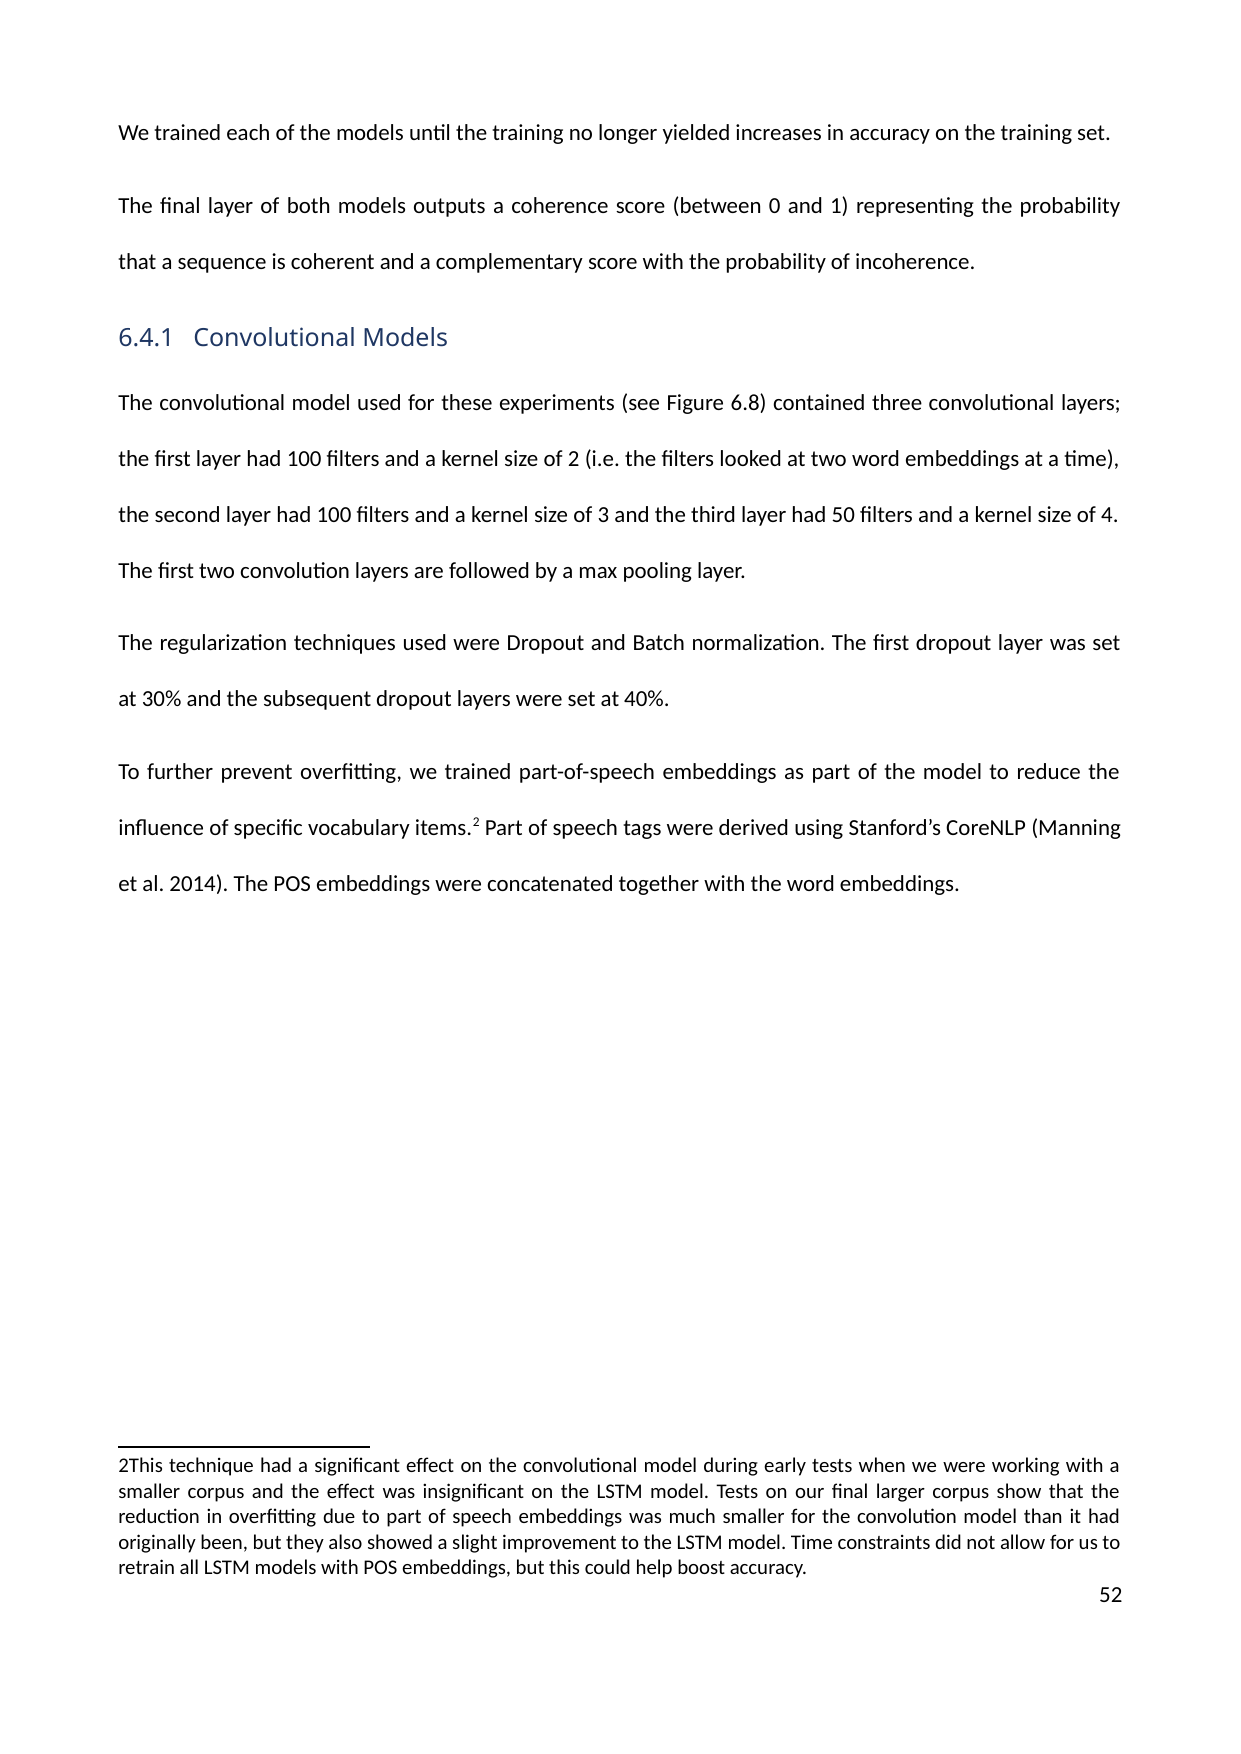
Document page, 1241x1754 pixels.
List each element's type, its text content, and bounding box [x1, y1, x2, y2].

subtitle Convolutional Models [118, 319, 1122, 354]
text This technique had a significant effect on the convolutional model during early tests when we were working with a smaller corpus and the effect was insignificant on the LSTM model. Tests on our final larger corpus show that the reduction in overfitting due to part of speech embeddings was much smaller for the convolution model than it had originally been, but they also showed a slight improvement to the LSTM model. Time constraints did not allow for us to retrain all LSTM models with POS embeddings, but this could help boost accuracy. [118, 1453, 1122, 1580]
text The regularization techniques used were Dropout and Batch normalization. The first dropout layer was set at 30% and the subsequent dropout layers were set at 40%. [118, 628, 1122, 713]
text We trained each of the models until the training no longer yielded increases in accuracy on the training set. [118, 118, 1122, 146]
text The final layer of both models outputs a coherence score (between 0 and 1) representing the probability that a sequence is coherent and a complementary score with the probability of incoherence. [118, 191, 1122, 275]
text To further prevent overfitting, we trained part-of-speech embeddings as part of the model to reduce the influence of specific vocabulary items. Part of speech tags were derived using Stanford’s CoreNLP (Manning et al. 2014). The POS embeddings were concatenated together with the word embeddings. [118, 757, 1122, 897]
text The convolutional model used for these experiments (see Figure 6.8) contained three convolutional layers; the first layer had 100 filters and a kernel size of 2 (i.e. the filters looked at two word embeddings at a time), the second layer had 100 filters and a kernel size of 3 and the third layer had 50 filters and a kernel size of 4. The first two convolution layers are followed by a max pooling layer. [118, 388, 1122, 584]
